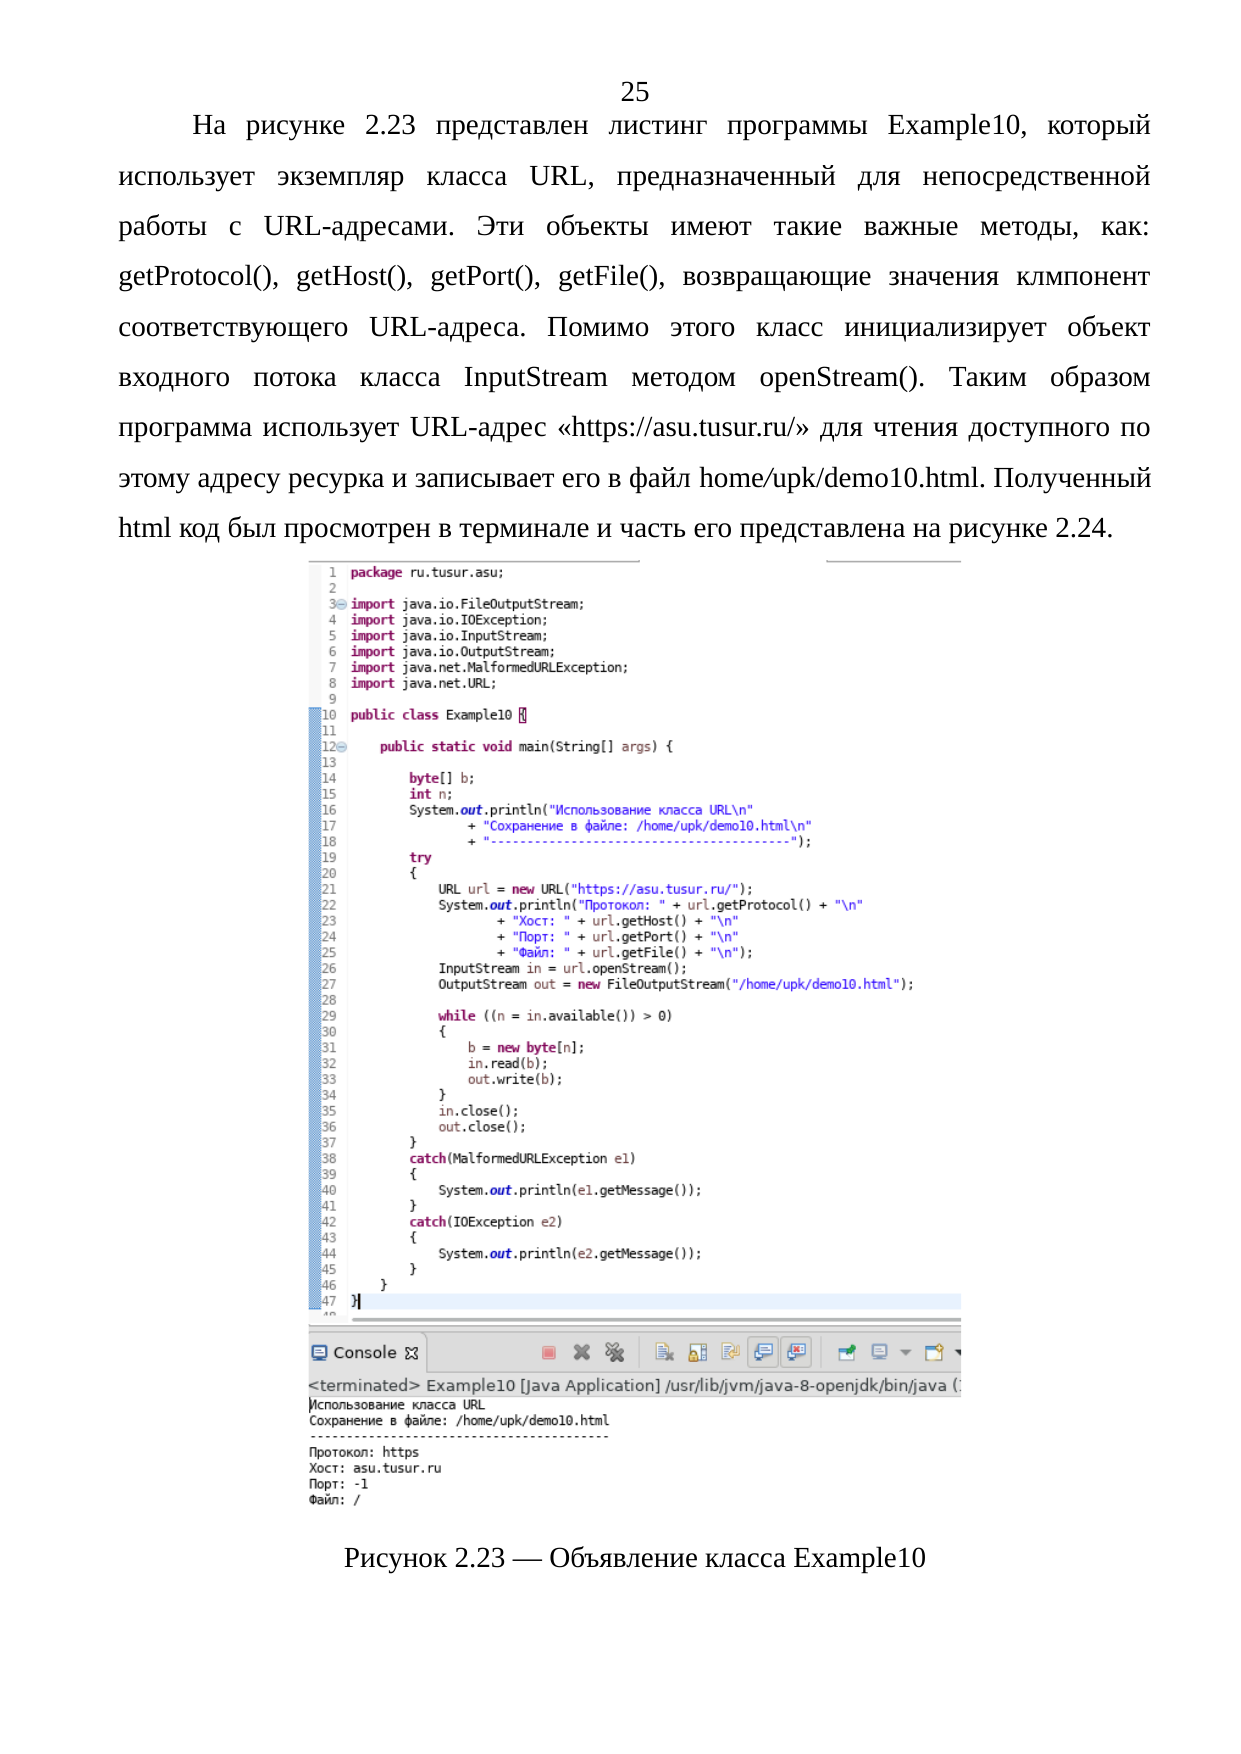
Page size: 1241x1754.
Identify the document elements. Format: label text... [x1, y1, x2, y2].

text Рисунок 2.23 — Объявление класса Example10 [118, 560, 1152, 1574]
text На рисунке 2.23 представлен листинг программы Example10, который использует экземпляр класса URL, предназначенный для непосредственной работы с URL-адресами. Эти объекты имеют такие важные методы, как: getProtocol(), getHost(), getPort(), getFile(), возвращающие значения клмпонент соответствующего URL-адреса. Помимо этого класс инициализирует объект входного потока класса InputStream методом openStream(). Таким образом программа использует URL-адрес «https://asu.tusur.ru/» для чтения доступного по этому адресу ресурка и записывает его в файл home/upk/demo10.html. Полученный html код был просмотрен в терминале и часть его представлена на рисунке 2.24. [118, 107, 1152, 543]
picture [308, 560, 962, 1524]
